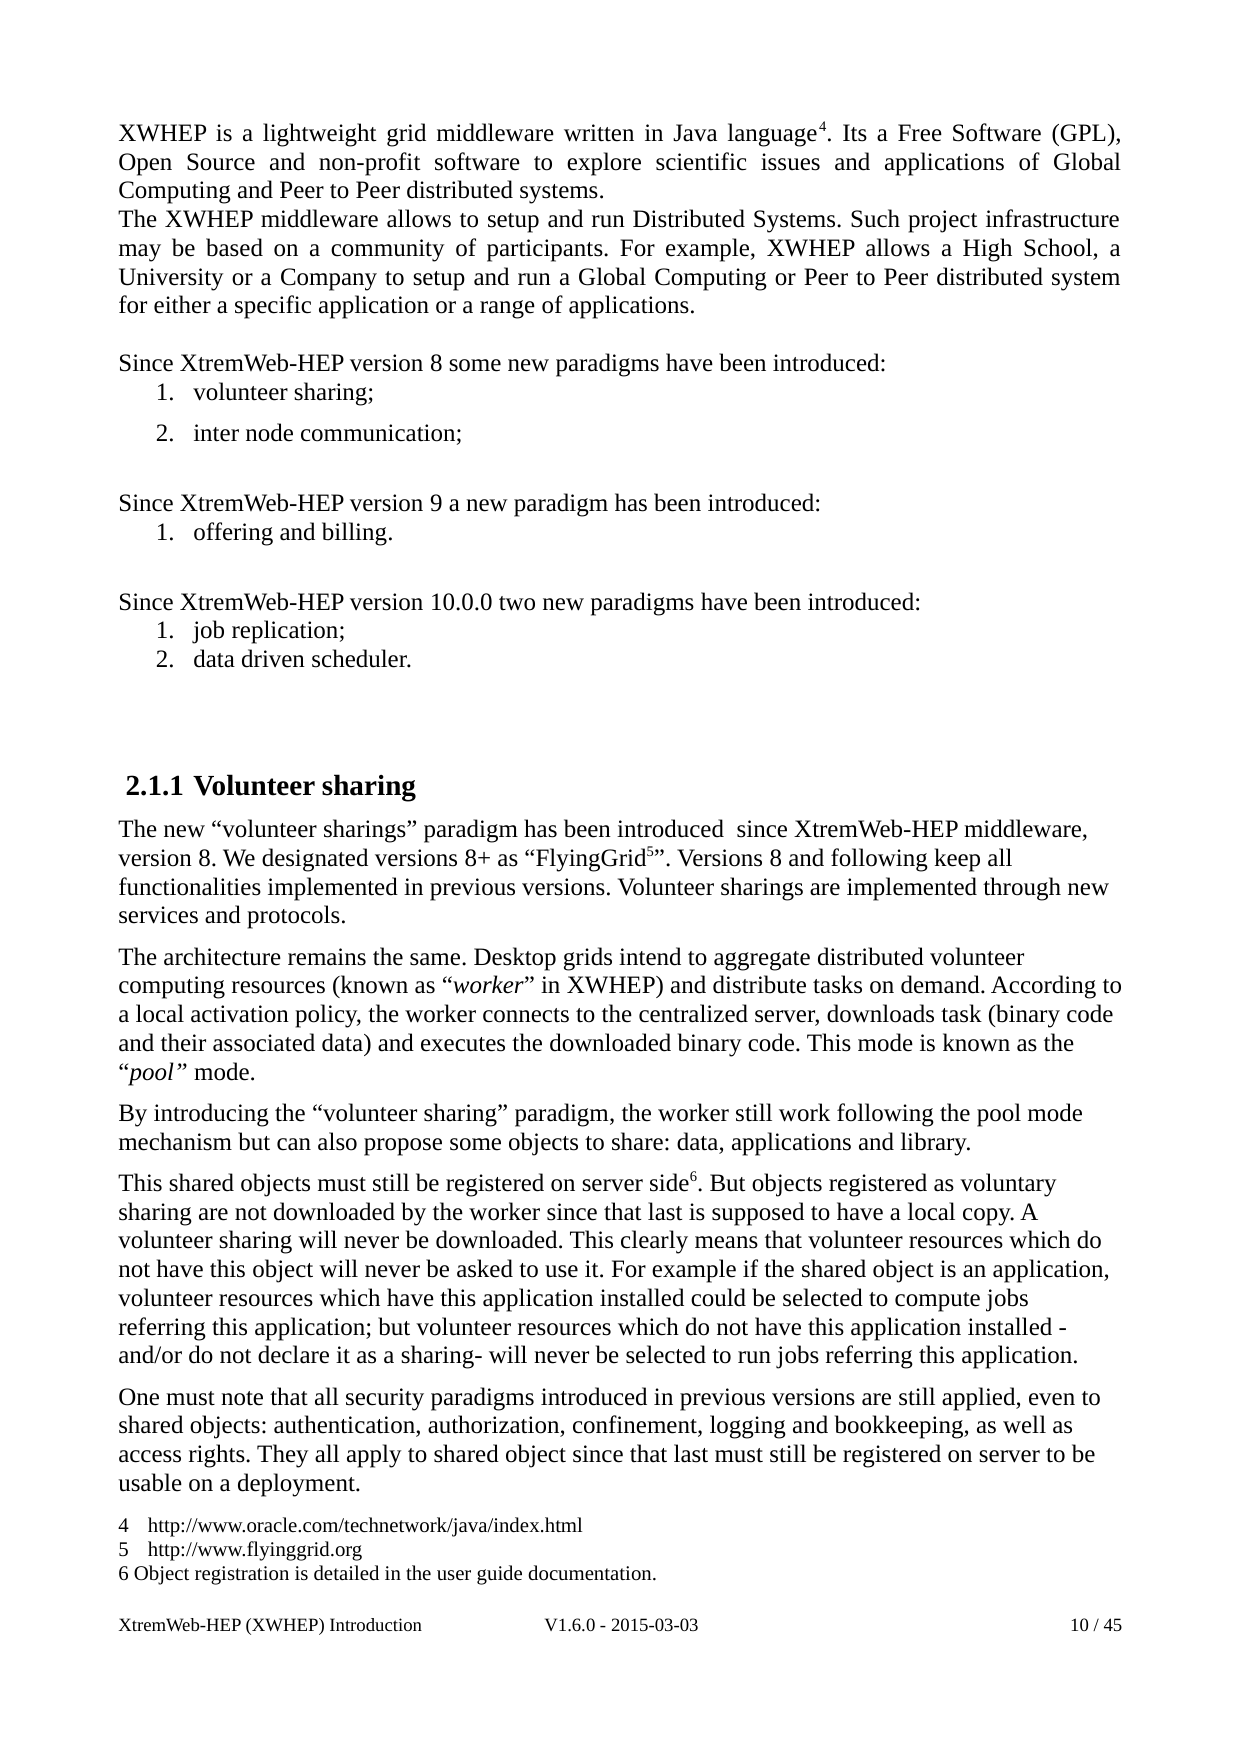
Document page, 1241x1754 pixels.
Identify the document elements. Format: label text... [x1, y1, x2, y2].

text The architecture remains the same. Desktop grids intend to aggregate distributed volunteer computing resources (known as “worker” in XWHEP) and distribute tasks on demand. According to a local activation policy, the worker connects to the centralized server, downloads task (binary code and their associated data) and executes the downloaded binary code. This mode is known as the “pool” mode. [118, 942, 1122, 1085]
text This shared objects must still be registered on server side. But objects registered as voluntary sharing are not downloaded by the worker since that last is supposed to have a local copy. A volunteer sharing will never be downloaded. This clearly means that volunteer resources which do not have this object will never be asked to use it. For example if the shared object is an application, volunteer resources which have this application installed could be selected to compute jobs referring this application; but volunteer resources which do not have this application installed -and/or do not declare it as a sharing- will never be selected to run jobs referring this application. [118, 1168, 1122, 1369]
subtitle Volunteer sharing [118, 768, 1122, 802]
list job replication; [156, 616, 1122, 644]
text Object registration is detailed in the user guide documentation. [118, 1561, 1122, 1585]
list offering and billing. [156, 517, 1122, 546]
list data driven scheduler. [156, 644, 1122, 673]
list inter node communication; [156, 418, 1122, 447]
text One must note that all security paradigms introduced in previous versions are still applied, even to shared objects: authentication, authorization, confinement, logging and bookkeeping, as well as access rights. They all apply to shared object since that last must still be registered on server to be usable on a deployment. [118, 1382, 1122, 1497]
text Since XtremWeb-HEP version 8 some new paradigms have been introduced: [118, 348, 1122, 377]
text XWHEP is a lightweight grid middleware written in Java language. Its a Free Software (GPL), Open Source and non-profit software to explore scientific issues and applications of Global Computing and Peer to Peer distributed systems. [118, 118, 1122, 204]
text Since XtremWeb-HEP version 10.0.0 two new paradigms have been introduced: [118, 587, 1122, 616]
text The XWHEP middleware allows to setup and run Distributed Systems. Such project infrastructure may be based on a community of participants. For example, XWHEP allows a High School, a University or a Company to setup and run a Global Computing or Peer to Peer distributed system for either a specific application or a range of applications. [118, 204, 1122, 319]
list volunteer sharing; [156, 377, 1122, 406]
text Since XtremWeb-HEP version 9 a new paradigm has been introduced: [118, 488, 1122, 517]
text http://www.flyinggrid.org [118, 1537, 1122, 1561]
text By introducing the “volunteer sharing” paradigm, the worker still work following the pool mode mechanism but can also propose some objects to share: data, applications and library. [118, 1098, 1122, 1155]
text The new “volunteer sharings” paradigm has been introduced since XtremWeb-HEP middleware, version 8. We designated versions 8+ as “FlyingGrid”. Versions 8 and following keep all functionalities implemented in previous versions. Volunteer sharings are implemented through new services and protocols. [118, 814, 1122, 929]
text http://www.oracle.com/technetwork/java/index.html [118, 1513, 1122, 1537]
